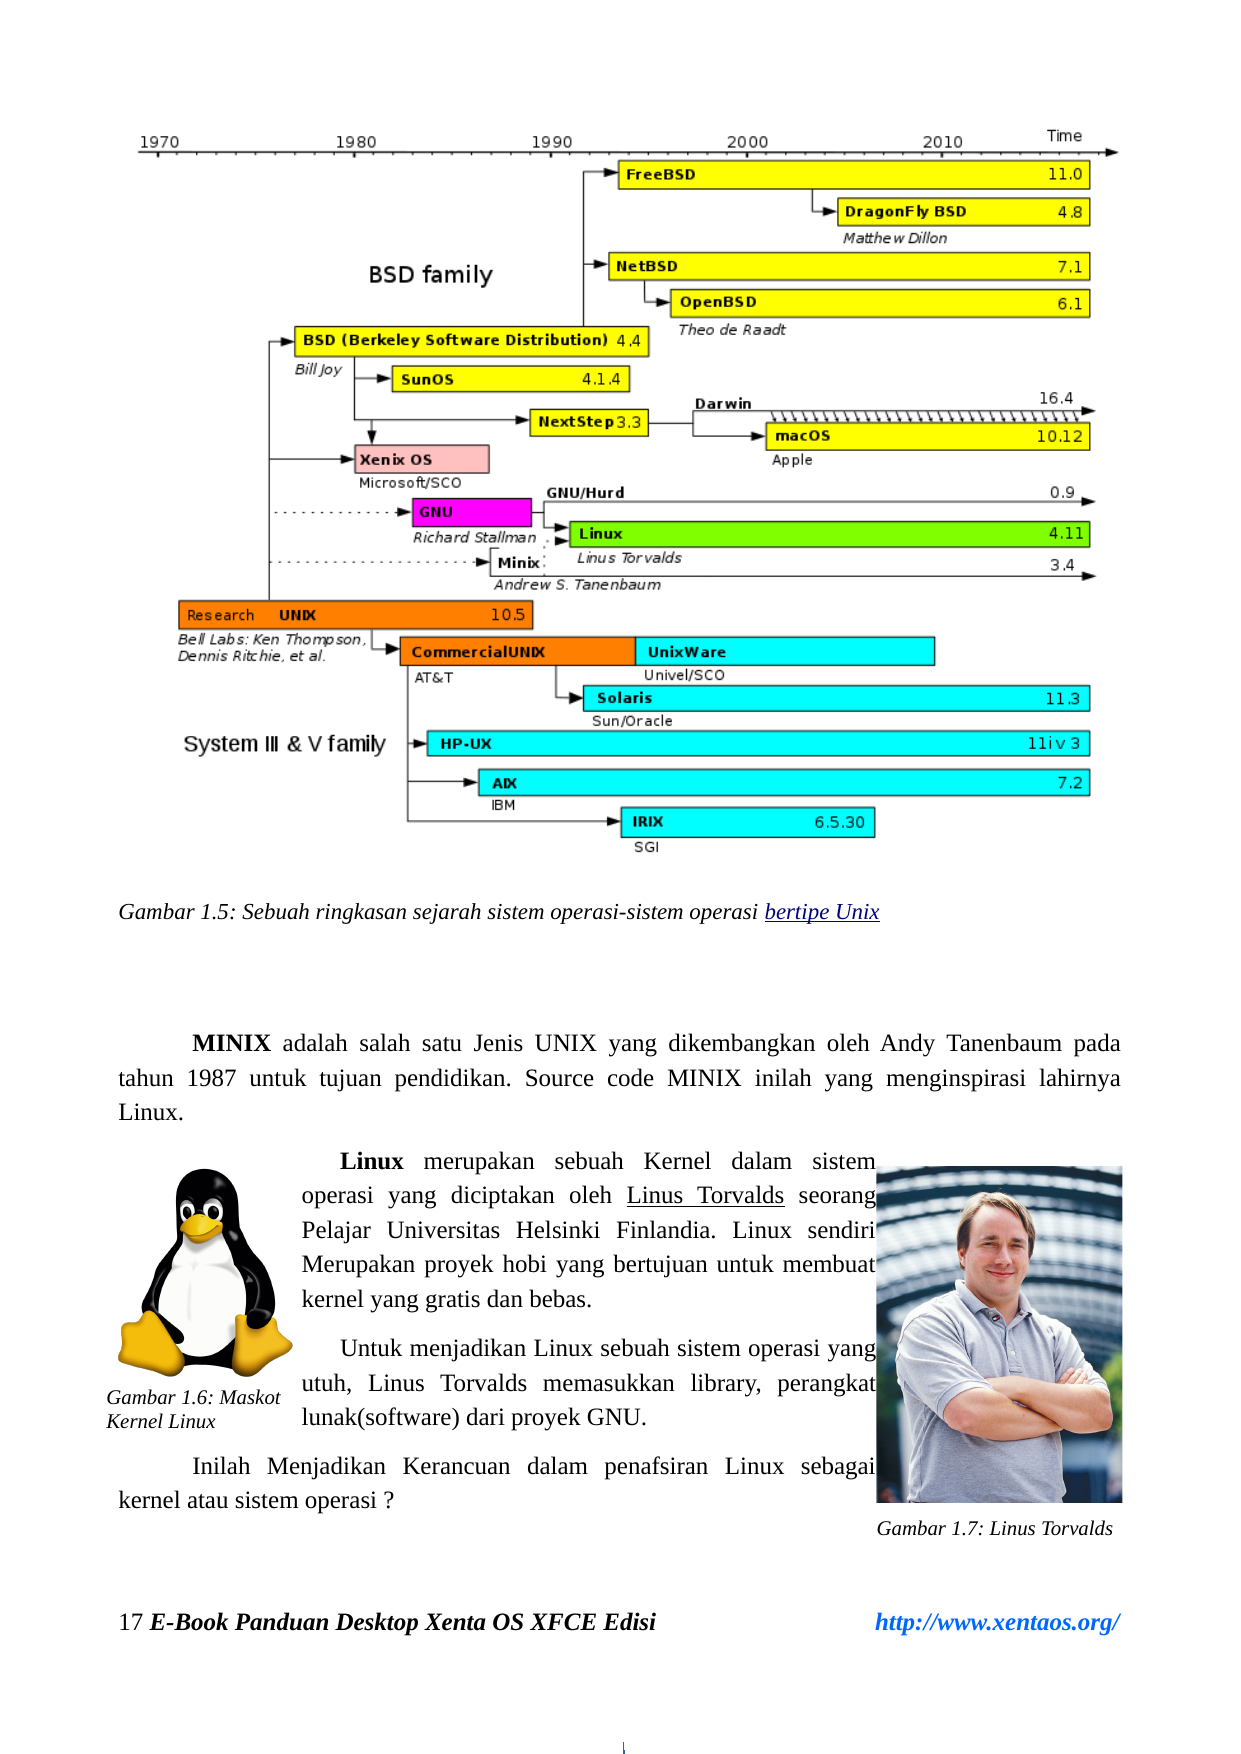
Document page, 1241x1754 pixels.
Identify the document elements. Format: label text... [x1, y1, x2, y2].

text Untuk menjadikan Linux sebuah sistem operasi yang utuh, Linus Torvalds memasukkan library, perangkat lunak(software) dari proyek GNU. [301, 1333, 876, 1431]
text MINIX adalah salah satu Jenis UNIX yang dikembangkan oleh Andy Tanenbaum pada tahun 1987 untuk tujuan pendidikan. Source code MINIX inilah yang menginspirasi lahirnya Linux. [118, 1028, 1122, 1126]
text Gambar 1.7: Linus Torvalds [876, 1503, 1123, 1540]
picture [876, 1166, 1123, 1503]
text Gambar 1.6: Maskot Kernel Linux [106, 1386, 301, 1433]
text Inilah Menjadikan Kerancuan dalam penafsiran Linux sebagai kernel atau sistem operasi ? [118, 1451, 876, 1514]
picture [125, 107, 1130, 870]
picture [106, 1155, 302, 1386]
text Linux merupakan sebuah Kernel dalam sistem operasi yang diciptakan oleh Linus Torvalds seorang Pelajar Universitas Helsinki Finlandia. Linux sendiri Merupakan proyek hobi yang bertujuan untuk membuat kernel yang gratis dan bebas. [106, 1143, 1123, 1313]
text Gambar 1.5: Sebuah ringkasan sejarah sistem operasi-sistem operasi bertipe Unix [118, 131, 1122, 924]
